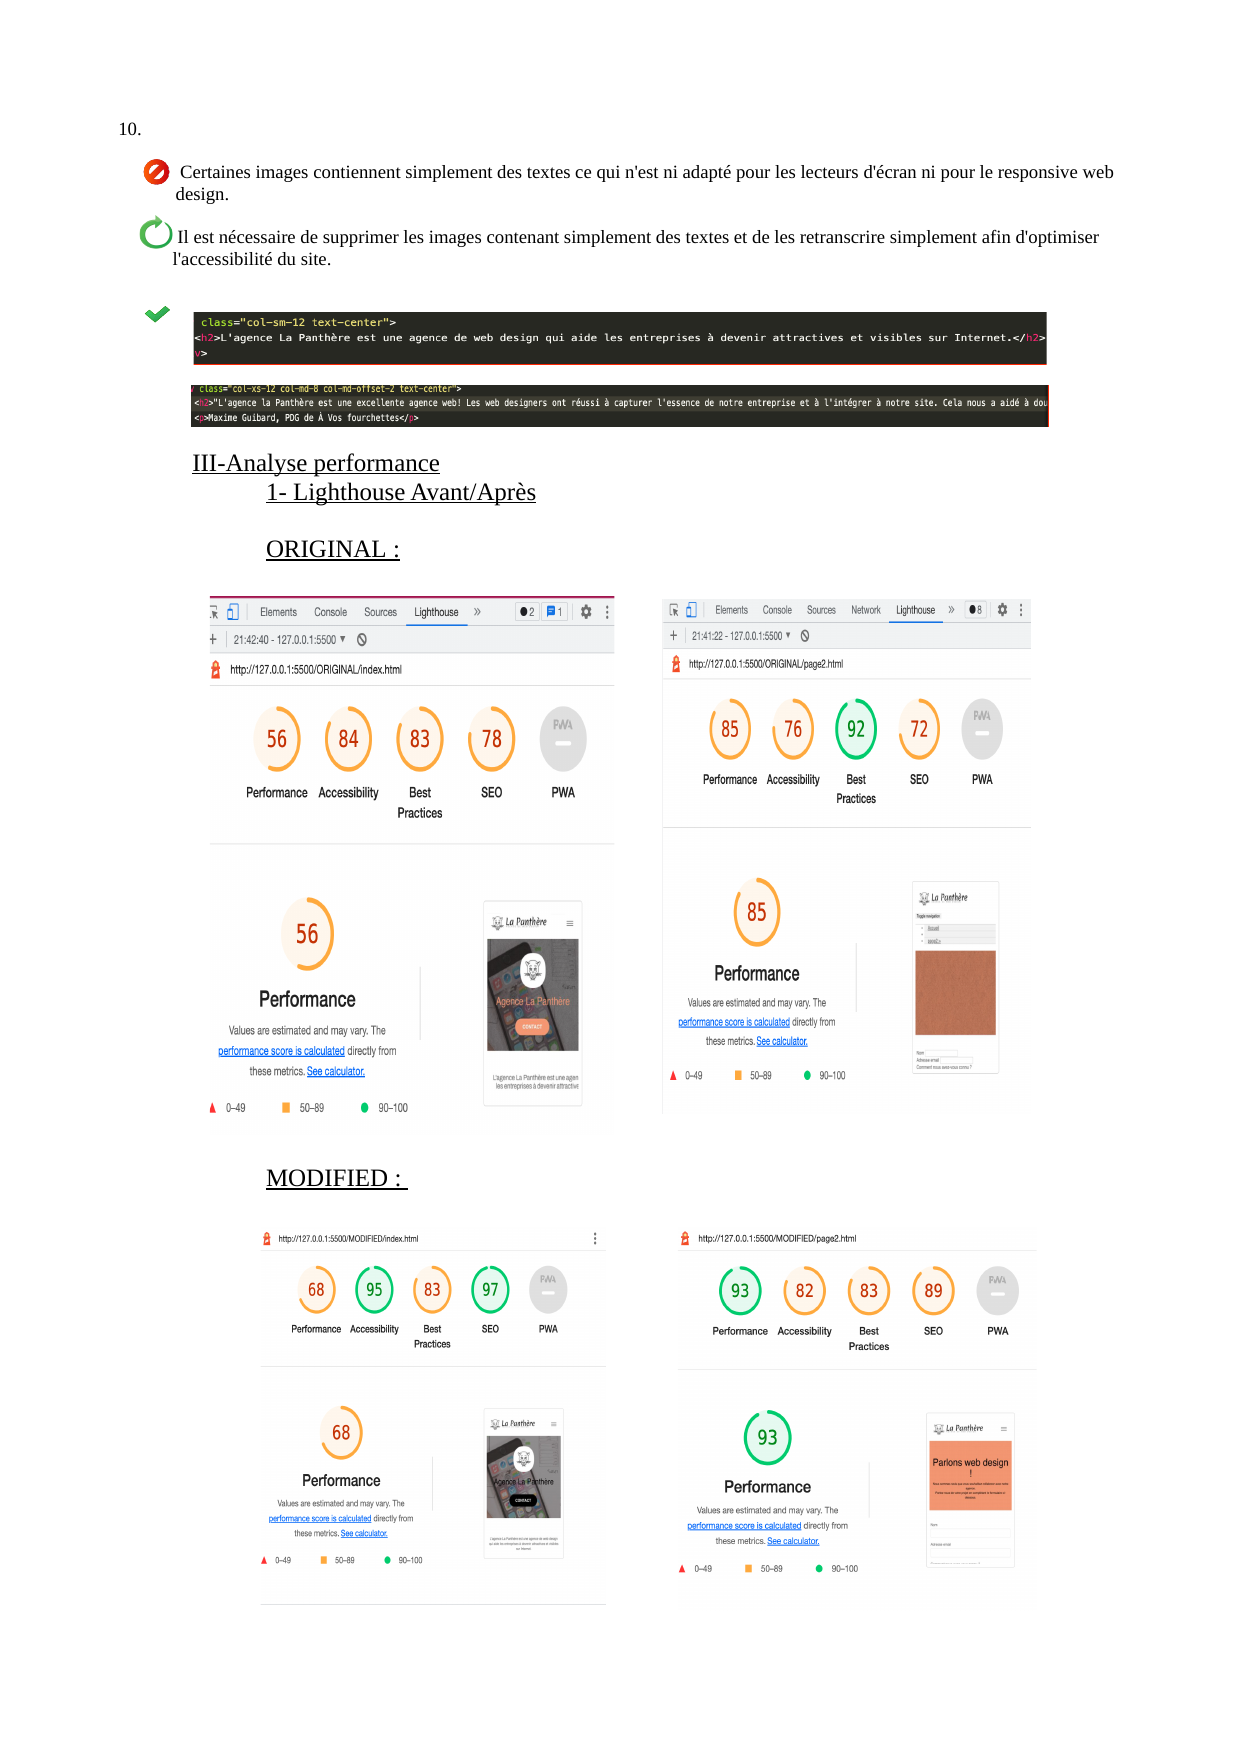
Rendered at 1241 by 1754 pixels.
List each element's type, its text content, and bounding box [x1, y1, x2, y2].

picture [662, 599, 1031, 1114]
picture [191, 385, 1049, 427]
text 10. [118, 118, 1122, 140]
text MODIFIED : [118, 1163, 1122, 1192]
picture [677, 1227, 1037, 1611]
text Certaines images contiennent simplement des textes ce qui n'est ni adapté pour les lecteurs d'écran ni pour le responsive web design. [118, 161, 1122, 204]
picture [193, 312, 1047, 365]
picture [209, 596, 615, 1135]
text III-Analyse performance [118, 448, 1122, 477]
text 1- Lighthouse Avant/Après [118, 477, 1122, 505]
text Il est nécessaire de supprimer les images contenant simplement des textes et de les retranscrire simplement afin d'optimiser l'accessibilité du site. [118, 226, 1122, 269]
picture [139, 215, 173, 249]
picture [260, 1227, 606, 1605]
text ORIGINAL : [118, 534, 1122, 563]
